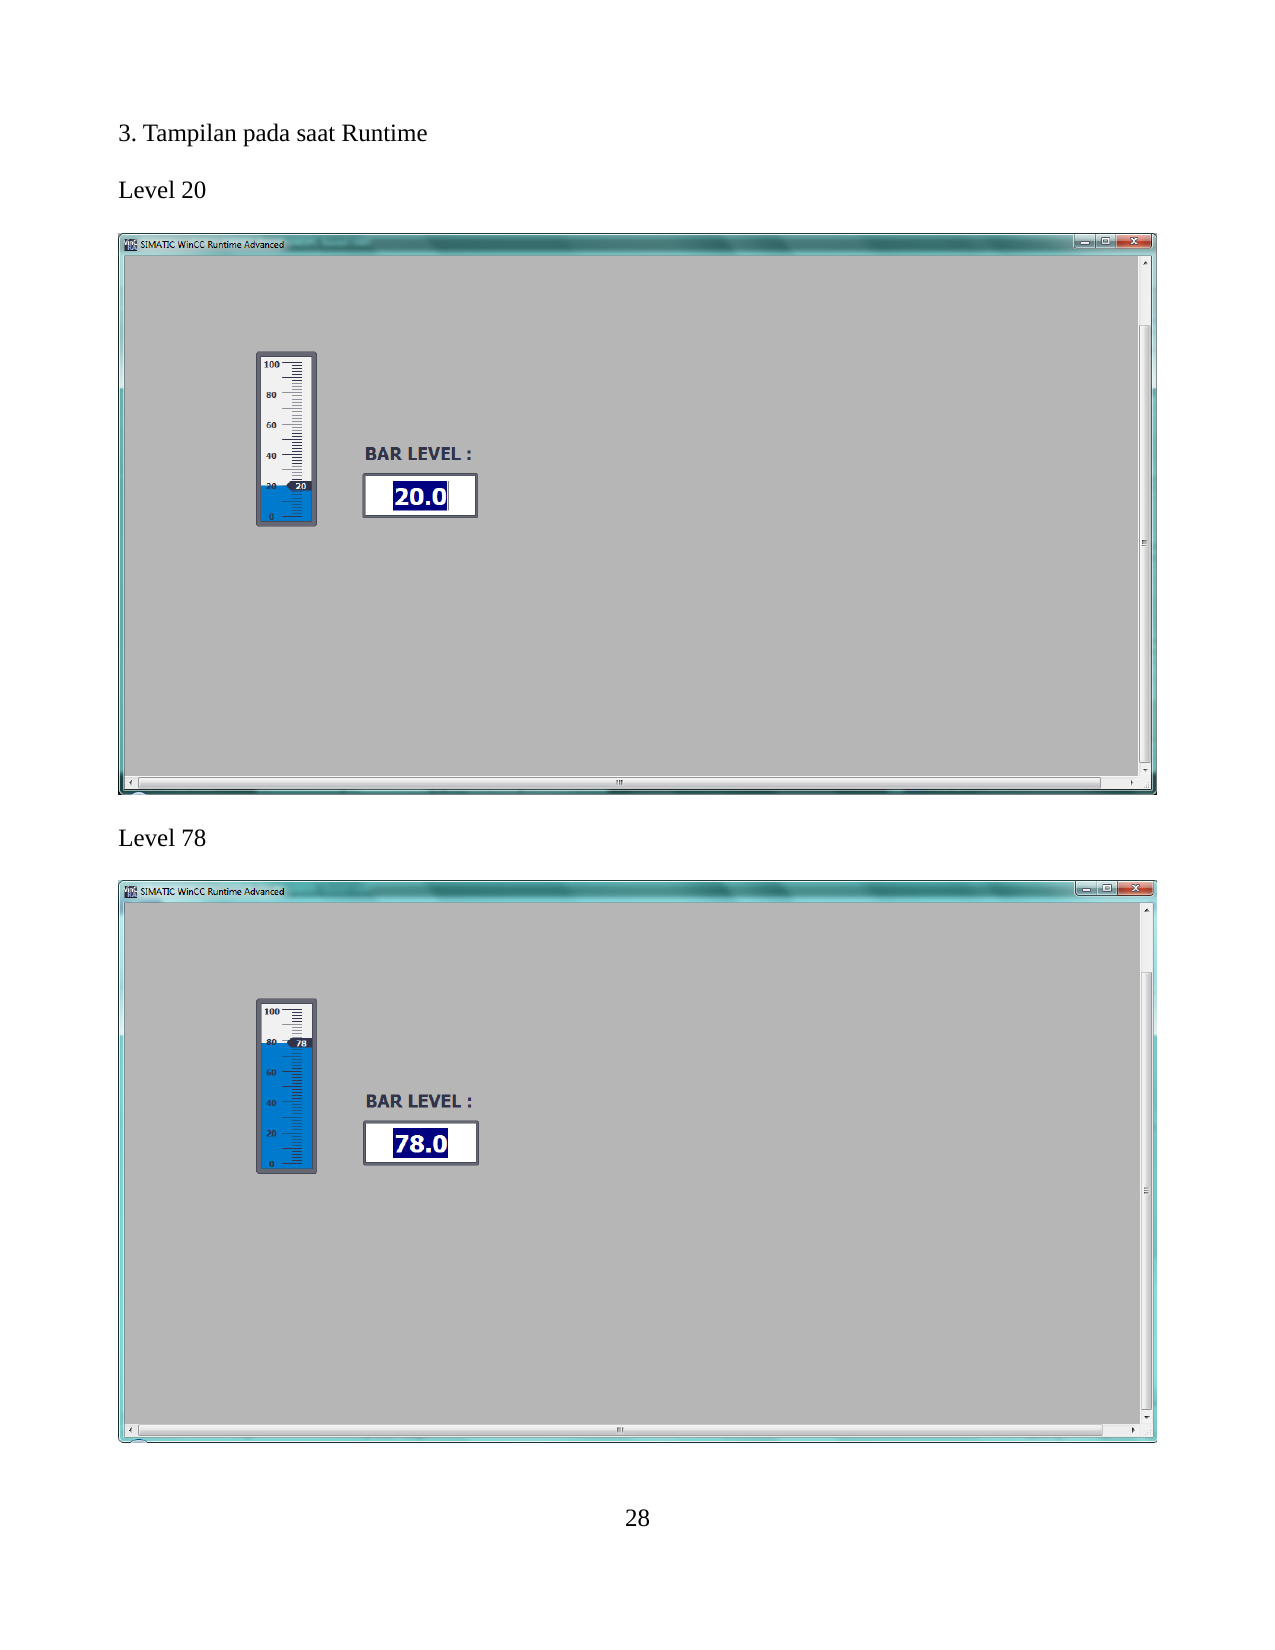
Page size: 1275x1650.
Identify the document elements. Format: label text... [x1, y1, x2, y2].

text 3. Tampilan pada saat Runtime [118, 118, 1157, 147]
picture [118, 233, 1157, 795]
text Level 78 [118, 823, 1157, 852]
picture [118, 880, 1157, 1444]
text Level 20 [118, 176, 1157, 204]
